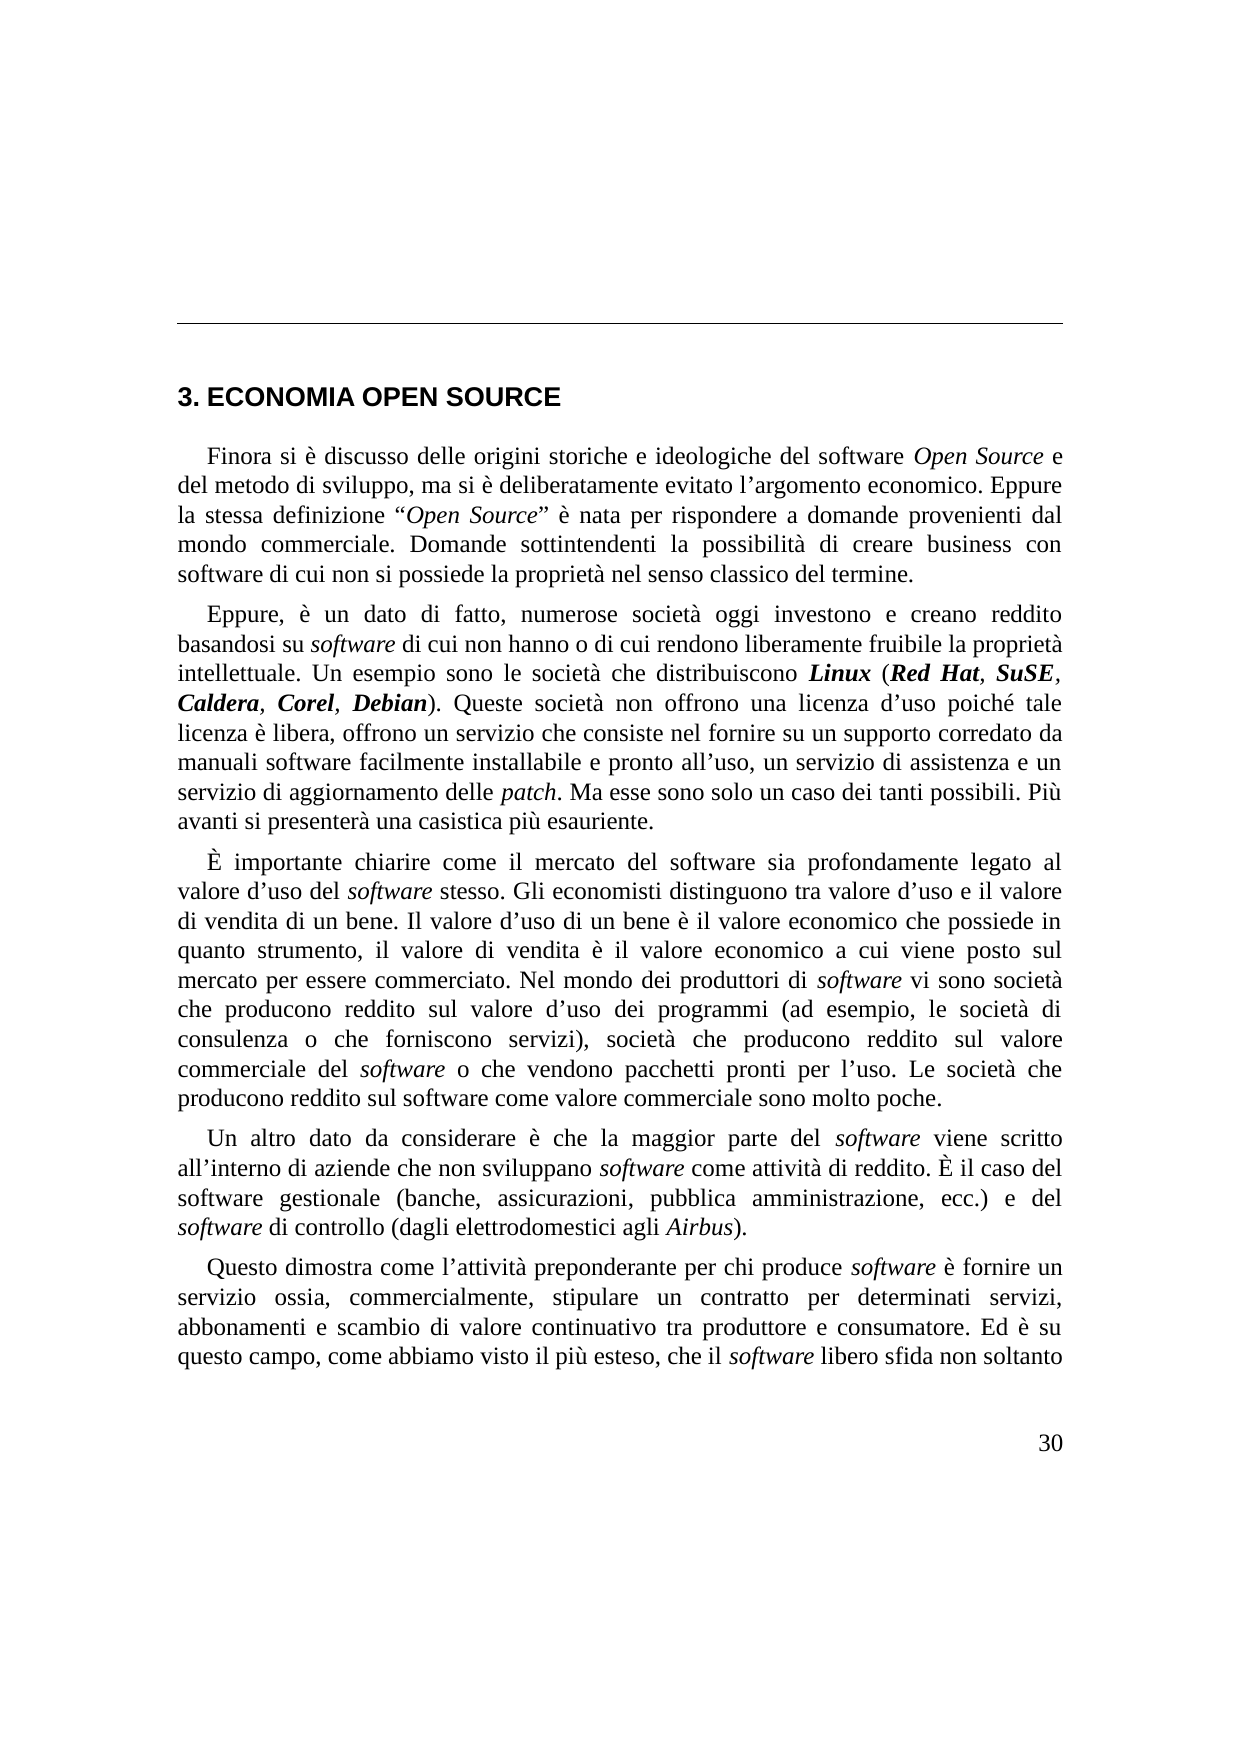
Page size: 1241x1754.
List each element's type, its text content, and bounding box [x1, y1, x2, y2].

text Eppure, è un dato di fatto, numerose società oggi investono e creano reddito basandosi su software di cui non hanno o di cui rendono liberamente fruibile la proprietà intellettuale. Un esempio sono le società che distribuiscono Linux (Red Hat, SuSE, Caldera, Corel, Debian). Queste società non offrono una licenza d’uso poiché tale licenza è libera, offrono un servizio che consiste nel fornire su un supporto corredato da manuali software facilmente installabile e pronto all’uso, un servizio di assistenza e un servizio di aggiornamento delle patch. Ma esse sono solo un caso dei tanti possibili. Più avanti si presenterà una casistica più esauriente. [177, 600, 1063, 835]
subtitle ECONOMIA OPEN SOURCE [177, 382, 1063, 412]
text Un altro dato da considerare è che la maggior parte del software viene scritto all’interno di aziende che non sviluppano software come attività di reddito. È il caso del software gestionale (banche, assicurazioni, pubblica amministrazione, ecc.) e del software di controllo (dagli elettrodomestici agli Airbus). [177, 1124, 1063, 1241]
text Finora si è discusso delle origini storiche e ideologiche del software Open Source e del metodo di sviluppo, ma si è deliberatamente evitato l’argomento economico. Eppure la stessa definizione “Open Source” è nata per rispondere a domande provenienti dal mondo commerciale. Domande sottintendenti la possibilità di creare business con software di cui non si possiede la proprietà nel senso classico del termine. [177, 442, 1063, 588]
text Questo dimostra come l’attività preponderante per chi produce software è fornire un servizio ossia, commercialmente, stipulare un contratto per determinati servizi, abbonamenti e scambio di valore continuativo tra produttore e consumatore. Ed è su questo campo, come abbiamo visto il più esteso, che il software libero sfida non soltanto [177, 1253, 1063, 1370]
text È importante chiarire come il mercato del software sia profondamente legato al valore d’uso del software stesso. Gli economisti distinguono tra valore d’uso e il valore di vendita di un bene. Il valore d’uso di un bene è il valore economico che possiede in quanto strumento, il valore di vendita è il valore economico a cui viene posto sul mercato per essere commerciato. Nel mondo dei produttori di software vi sono società che producono reddito sul valore d’uso dei programmi (ad esempio, le società di consulenza o che forniscono servizi), società che producono reddito sul valore commerciale del software o che vendono pacchetti pronti per l’uso. Le società che producono reddito sul software come valore commerciale sono molto poche. [177, 848, 1063, 1112]
